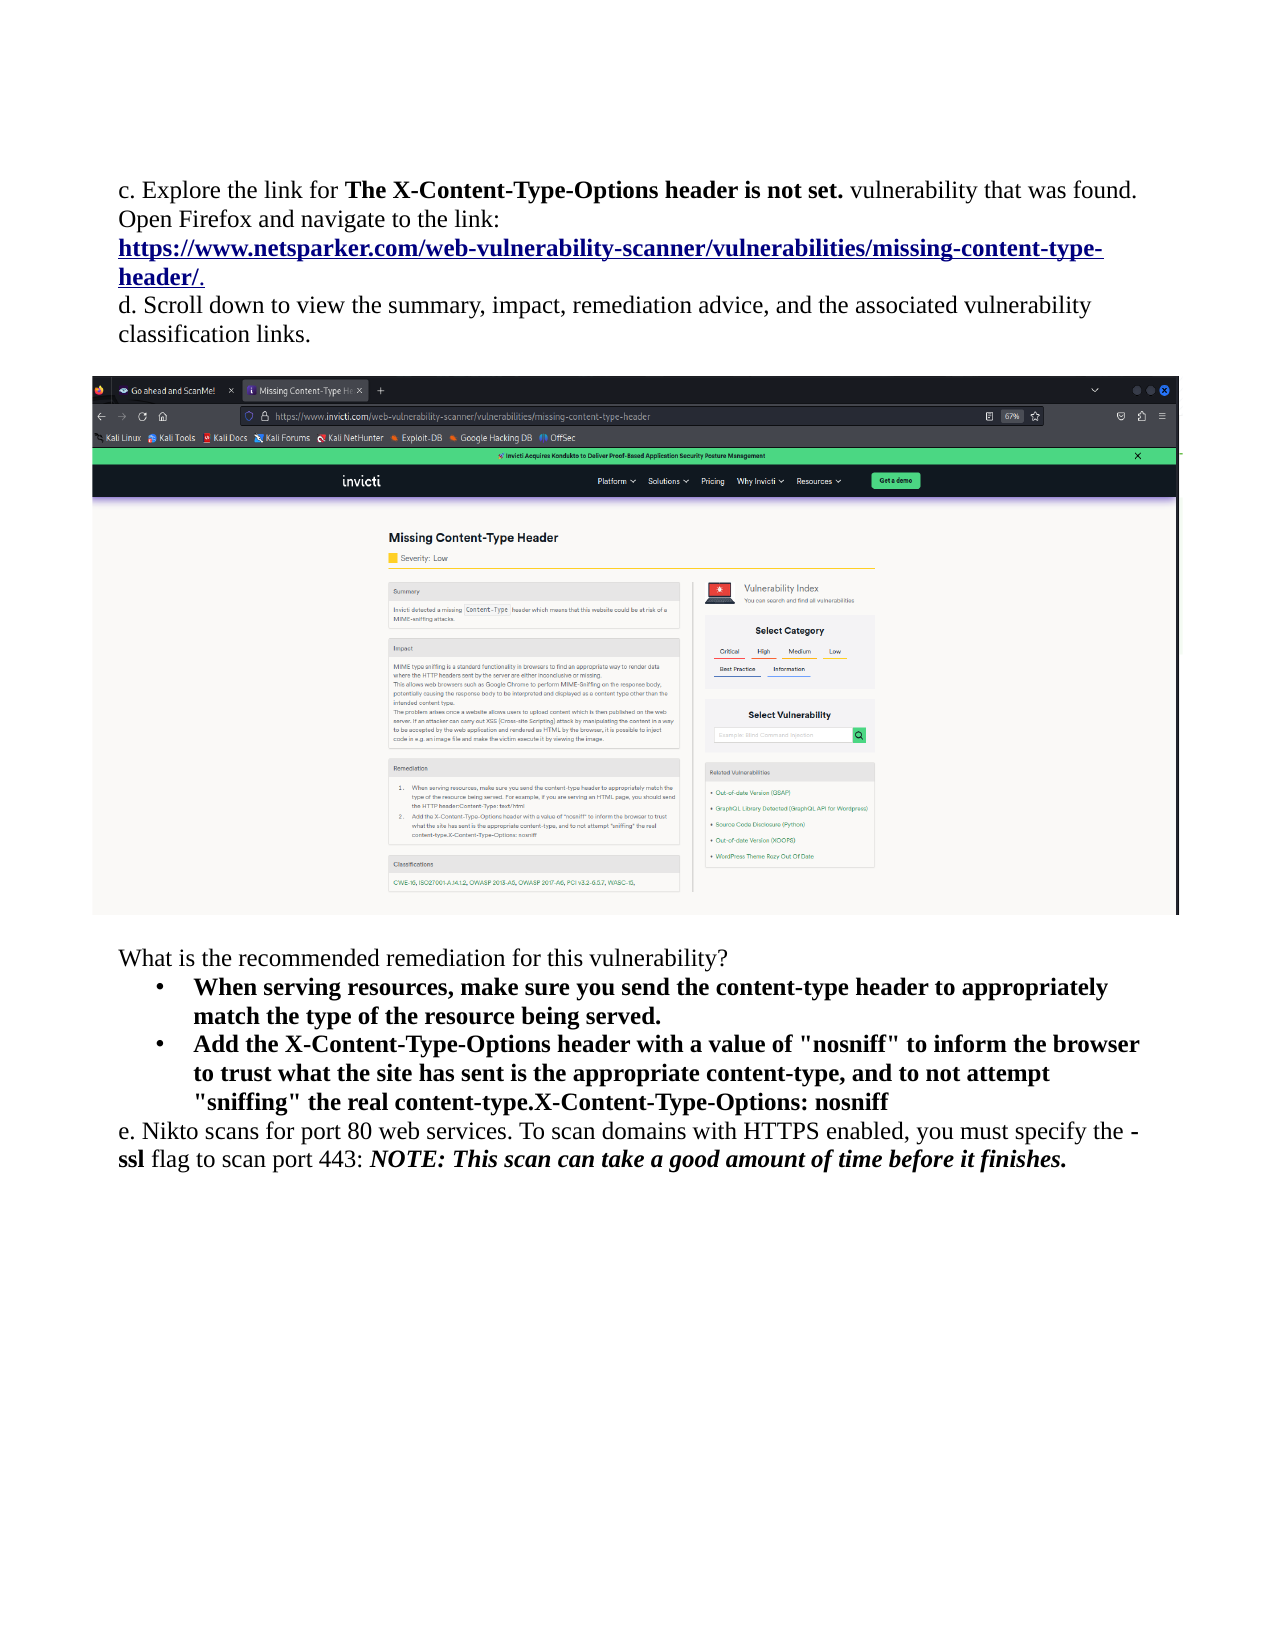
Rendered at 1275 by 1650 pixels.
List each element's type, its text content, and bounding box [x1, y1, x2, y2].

text d. Scroll down to view the summary, impact, remediation advice, and the associated vulnerability classification links. [118, 291, 1157, 348]
text What is the recommended remediation for this vulnerability? [118, 943, 1157, 972]
text c. Explore the link for The X-Content-Type-Options header is not set. vulnerability that was found. Open Firefox and navigate to the link: https://www.netsparker.com/web-vulnerability-scanner/vulnerabilities/missing-content-type-header/. [118, 176, 1157, 291]
picture [92, 376, 1183, 915]
text e. Nikto scans for port 80 web services. To scan domains with HTTPS enabled, you must specify the -ssl flag to scan port 443: NOTE: This scan can take a good amount of time before it finishes. [118, 1116, 1157, 1173]
list When serving resources, make sure you send the content-type header to appropriately match the type of the resource being served. [156, 972, 1157, 1029]
list Add the X-Content-Type-Options header with a value of "nosniff" to inform the browser to trust what the site has sent is the appropriate content-type, and to not attempt "sniffing" the real content-type.X-Content-Type-Options: nosniff [156, 1029, 1157, 1116]
